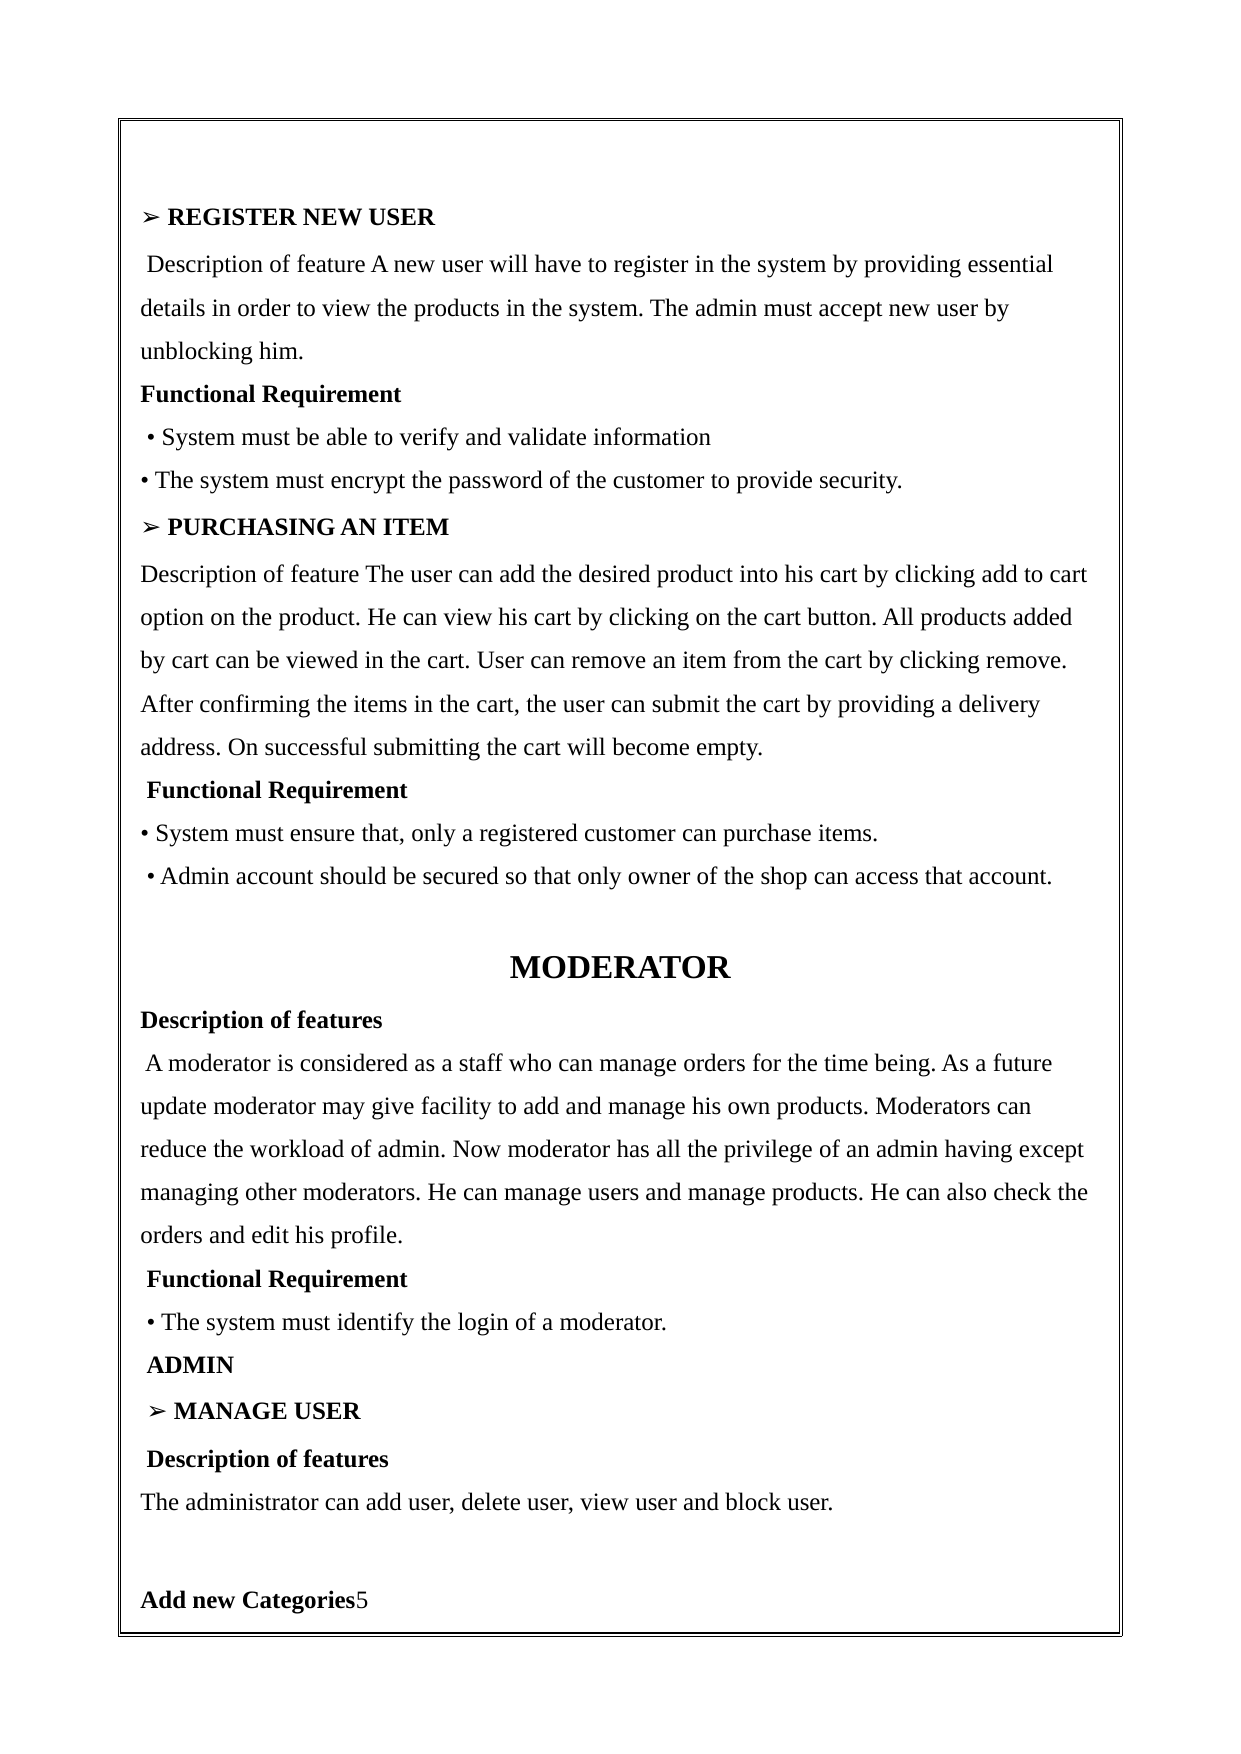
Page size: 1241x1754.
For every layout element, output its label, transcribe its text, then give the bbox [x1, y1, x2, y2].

text • System must be able to verify and validate information [140, 422, 1100, 451]
text ➢ MANAGE USER [140, 1393, 1100, 1427]
text Functional Requirement [140, 775, 1100, 804]
text Description of features [140, 1005, 1100, 1034]
text The administrator can add user, delete user, view user and block user. [140, 1487, 1100, 1516]
text Description of feature A new user will have to register in the system by providing essential details in order to view the products in the system. The admin must accept new user by unblocking him. [140, 249, 1100, 364]
text Functional Requirement [140, 1264, 1100, 1292]
text • Admin account should be secured so that only owner of the shop can access that account. [140, 861, 1100, 890]
text ➢ PURCHASING AN ITEM [140, 508, 1100, 542]
text • The system must identify the login of a moderator. [140, 1307, 1100, 1336]
text • System must ensure that, only a registered customer can purchase items. [140, 818, 1100, 847]
text MODERATOR [140, 947, 1100, 986]
text Description of feature The user can add the desired product into his cart by clicking add to cart option on the product. He can view his cart by clicking on the cart button. All products added by cart can be viewed in the cart. User can remove an item from the cart by clicking remove. After confirming the items in the cart, the user can submit the cart by providing a delivery address. On successful submitting the cart will become empty. [140, 559, 1100, 761]
text ➢ REGISTER NEW USER [140, 198, 1100, 232]
text Description of features [140, 1444, 1100, 1473]
text ADMIN [140, 1350, 1100, 1379]
text Functional Requirement [140, 379, 1100, 408]
text A moderator is considered as a staff who can manage orders for the time being. As a future update moderator may give facility to add and manage his own products. Moderators can reduce the workload of admin. Now moderator has all the privilege of an admin having except managing other moderators. He can manage users and manage products. He can also check the orders and edit his profile. [140, 1048, 1100, 1249]
text • The system must encrypt the password of the customer to provide security. [140, 465, 1100, 494]
